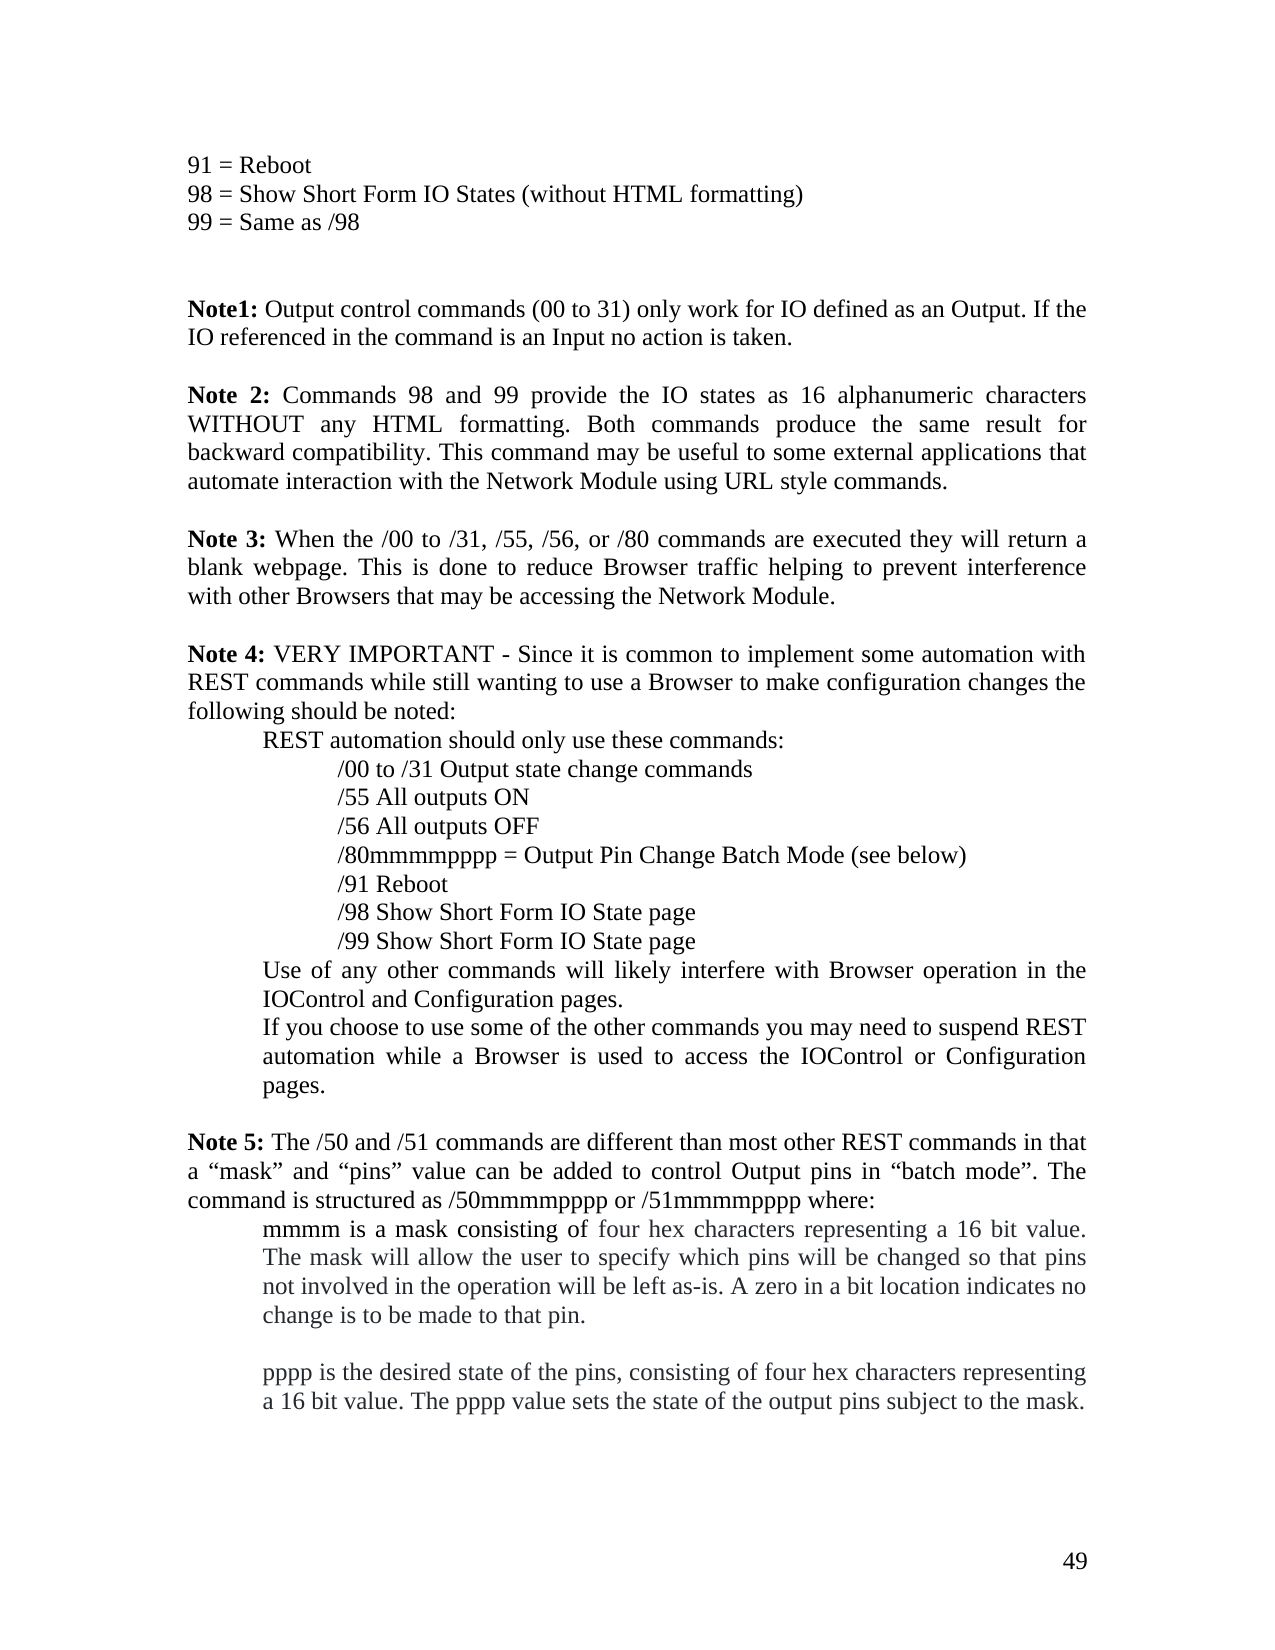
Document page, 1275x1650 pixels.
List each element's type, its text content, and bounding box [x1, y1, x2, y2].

text 91 = Reboot [187, 150, 1087, 179]
text /56 All outputs OFF [337, 811, 1087, 840]
text 99 = Same as /98 [187, 207, 1087, 236]
text /55 All outputs ON [337, 782, 1087, 811]
text /99 Show Short Form IO State page [337, 926, 1087, 955]
text /80mmmmpppp = Output Pin Change Batch Mode (see below) [262, 840, 1087, 869]
text /91 Reboot [337, 869, 1087, 897]
text Note1: Output control commands (00 to 31) only work for IO defined as an Output. If the IO referenced in the command is an Input no action is taken. [187, 294, 1087, 351]
text If you choose to use some of the other commands you may need to suspend REST automation while a Browser is used to access the IOControl or Configuration pages. [262, 1012, 1087, 1099]
text pppp is the desired state of the pins, consisting of four hex characters representing a 16 bit value. The pppp value sets the state of the output pins subject to the mask. [262, 1357, 1087, 1415]
text Note 2: Commands 98 and 99 provide the IO states as 16 alphanumeric characters WITHOUT any HTML formatting. Both commands produce the same result for backward compatibility. This command may be useful to some external applications that automate interaction with the Network Module using URL style commands. [187, 380, 1087, 495]
text mmmm is a mask consisting of four hex characters representing a 16 bit value. The mask will allow the user to specify which pins will be changed so that pins not involved in the operation will be left as-is. A zero in a bit location indicates no change is to be made to that pin. [262, 1214, 1087, 1329]
text Note 5: The /50 and /51 commands are different than most other REST commands in that a “mask” and “pins” value can be added to control Output pins in “batch mode”. The command is structured as /50mmmmpppp or /51mmmmpppp where: [187, 1127, 1087, 1214]
text Note 4: VERY IMPORTANT - Since it is common to implement some automation with REST commands while still wanting to use a Browser to make configuration changes the following should be noted: [187, 639, 1087, 725]
text 98 = Show Short Form IO States (without HTML formatting) [187, 179, 1087, 207]
text /00 to /31 Output state change commands [337, 754, 1087, 782]
text Note 3: When the /00 to /31, /55, /56, or /80 commands are executed they will return a blank webpage. This is done to reduce Browser traffic helping to prevent interference with other Browsers that may be accessing the Network Module. [187, 524, 1087, 610]
text REST automation should only use these commands: [262, 725, 1087, 754]
text /98 Show Short Form IO State page [337, 897, 1087, 926]
text Use of any other commands will likely interfere with Browser operation in the IOControl and Configuration pages. [262, 955, 1087, 1012]
